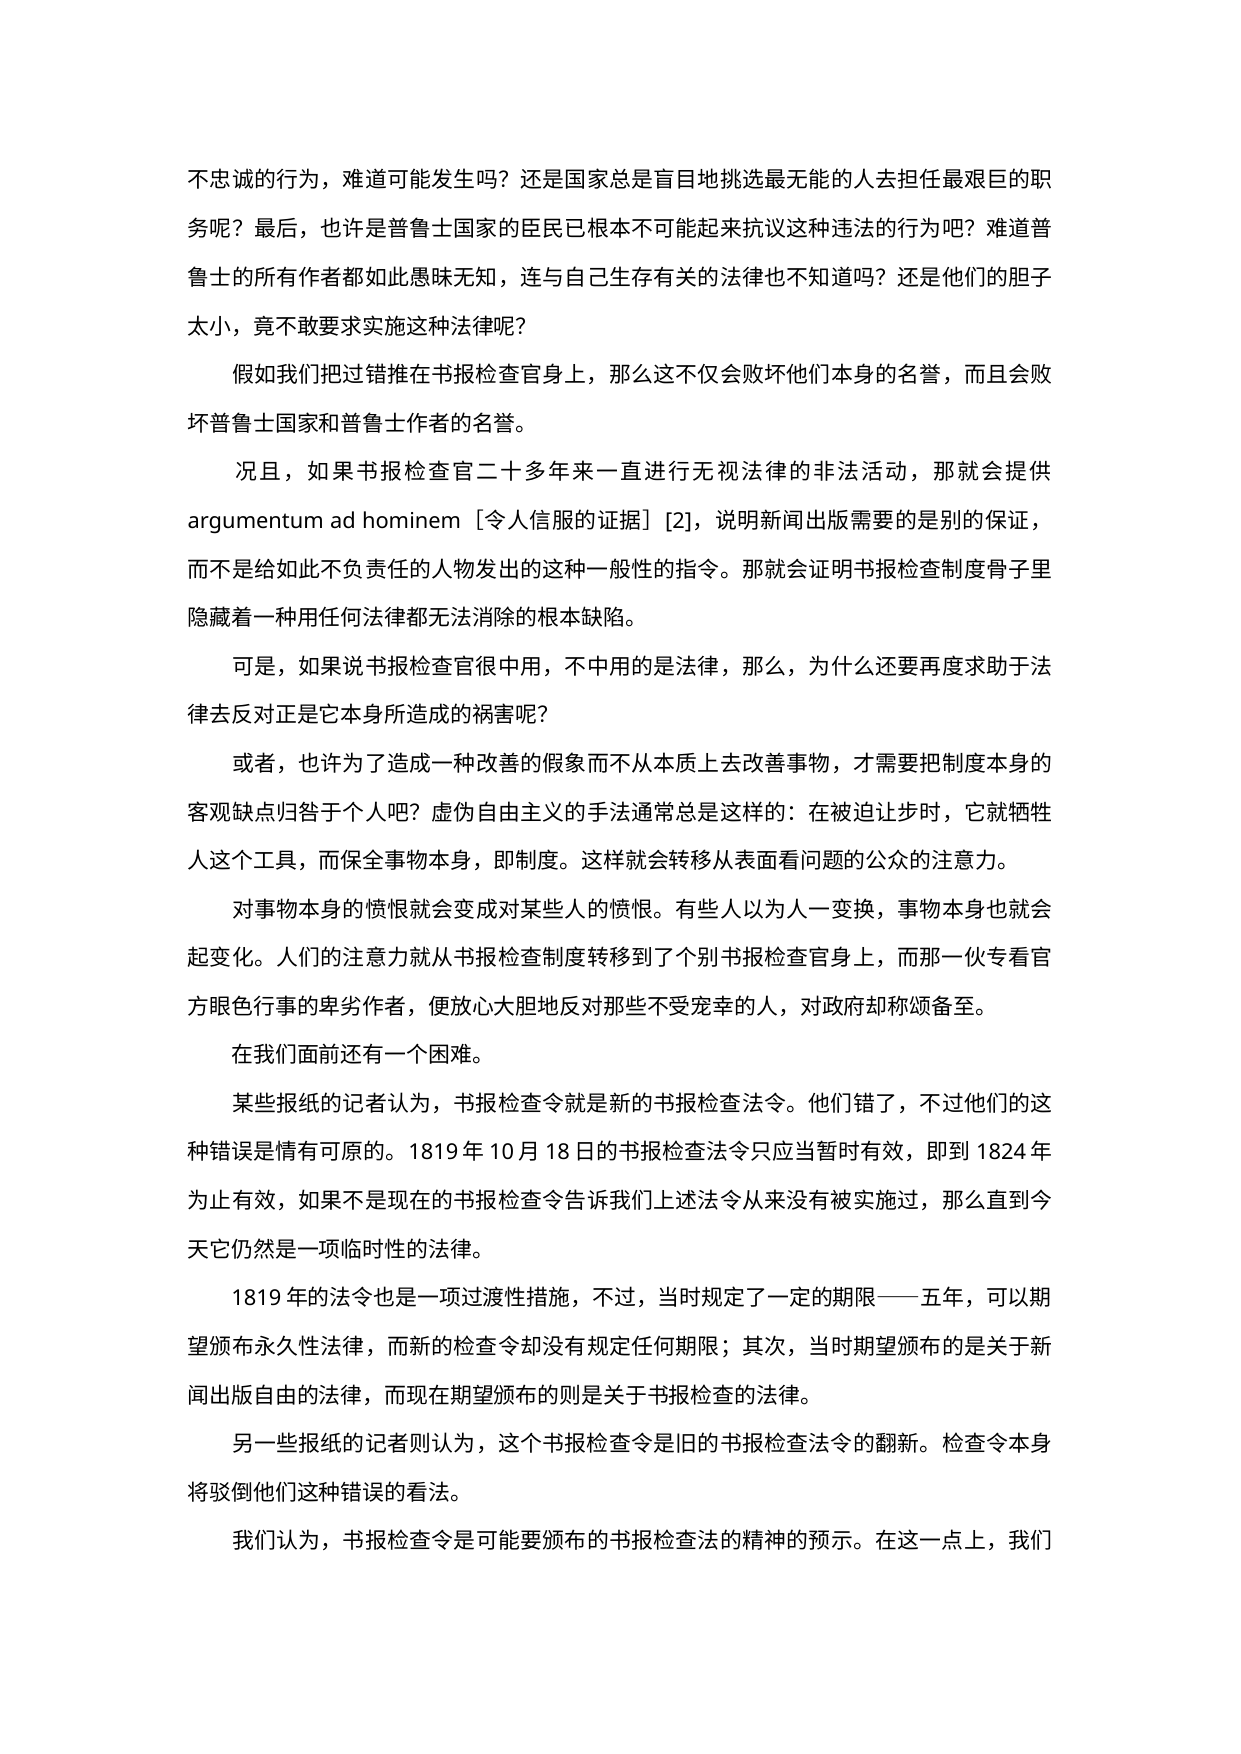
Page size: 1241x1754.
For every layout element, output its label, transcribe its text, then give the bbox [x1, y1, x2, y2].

text 我们认为，书报检查令是可能要颁布的书报检查法的精神的预示。在这一点上，我们 [187, 1523, 1053, 1555]
text 或者，也许为了造成一种改善的假象而不从本质上去改善事物，才需要把制度本身的客观缺点归咎于个人吧？虚伪自由主义的手法通常总是这样的：在被迫让步时，它就牺牲人这个工具，而保全事物本身，即制度。这样就会转移从表面看问题的公众的注意力。 [187, 745, 1053, 875]
text 对事物本身的愤恨就会变成对某些人的愤恨。有些人以为人一变换，事物本身也就会起变化。人们的注意力就从书报检查制度转移到了个别书报检查官身上，而那一伙专看官方眼色行事的卑劣作者，便放心大胆地反对那些不受宠幸的人，对政府却称颂备至。 [187, 891, 1053, 1021]
text 可是，如果说书报检查官很中用，不中用的是法律，那么，为什么还要再度求助于法律去反对正是它本身所造成的祸害呢？ [187, 648, 1053, 729]
text 况且，如果书报检查官二十多年来一直进行无视法律的非法活动，那就会提供argumentum ad hominem［令人信服的证据］[2]，说明新闻出版需要的是别的保证，而不是给如此不负责任的人物发出的这种一般性的指令。那就会证明书报检查制度骨子里隐藏着一种用任何法律都无法消除的根本缺陷。 [187, 454, 1053, 632]
text 在我们面前还有一个困难。 [187, 1037, 1053, 1069]
text 某些报纸的记者认为，书报检查令就是新的书报检查法令。他们错了，不过他们的这种错误是情有可原的。1819年10月18日的书报检查法令只应当暂时有效，即到1824年为止有效，如果不是现在的书报检查令告诉我们上述法令从来没有被实施过，那么直到今天它仍然是一项临时性的法律。 [187, 1085, 1053, 1264]
text 假如我们把过错推在书报检查官身上，那么这不仅会败坏他们本身的名誉，而且会败坏普鲁士国家和普鲁士作者的名誉。 [187, 357, 1053, 438]
text 不忠诚的行为，难道可能发生吗？还是国家总是盲目地挑选最无能的人去担任最艰巨的职务呢？最后，也许是普鲁士国家的臣民已根本不可能起来抗议这种违法的行为吧？难道普鲁士的所有作者都如此愚昧无知，连与自己生存有关的法律也不知道吗？还是他们的胆子太小，竟不敢要求实施这种法律呢？ [187, 162, 1053, 341]
text 另一些报纸的记者则认为，这个书报检查令是旧的书报检查法令的翻新。检查令本身将驳倒他们这种错误的看法。 [187, 1426, 1053, 1507]
text 1819年的法令也是一项过渡性措施，不过，当时规定了一定的期限——五年，可以期望颁布永久性法律，而新的检查令却没有规定任何期限；其次，当时期望颁布的是关于新闻出版自由的法律，而现在期望颁布的则是关于书报检查的法律。 [187, 1280, 1053, 1410]
